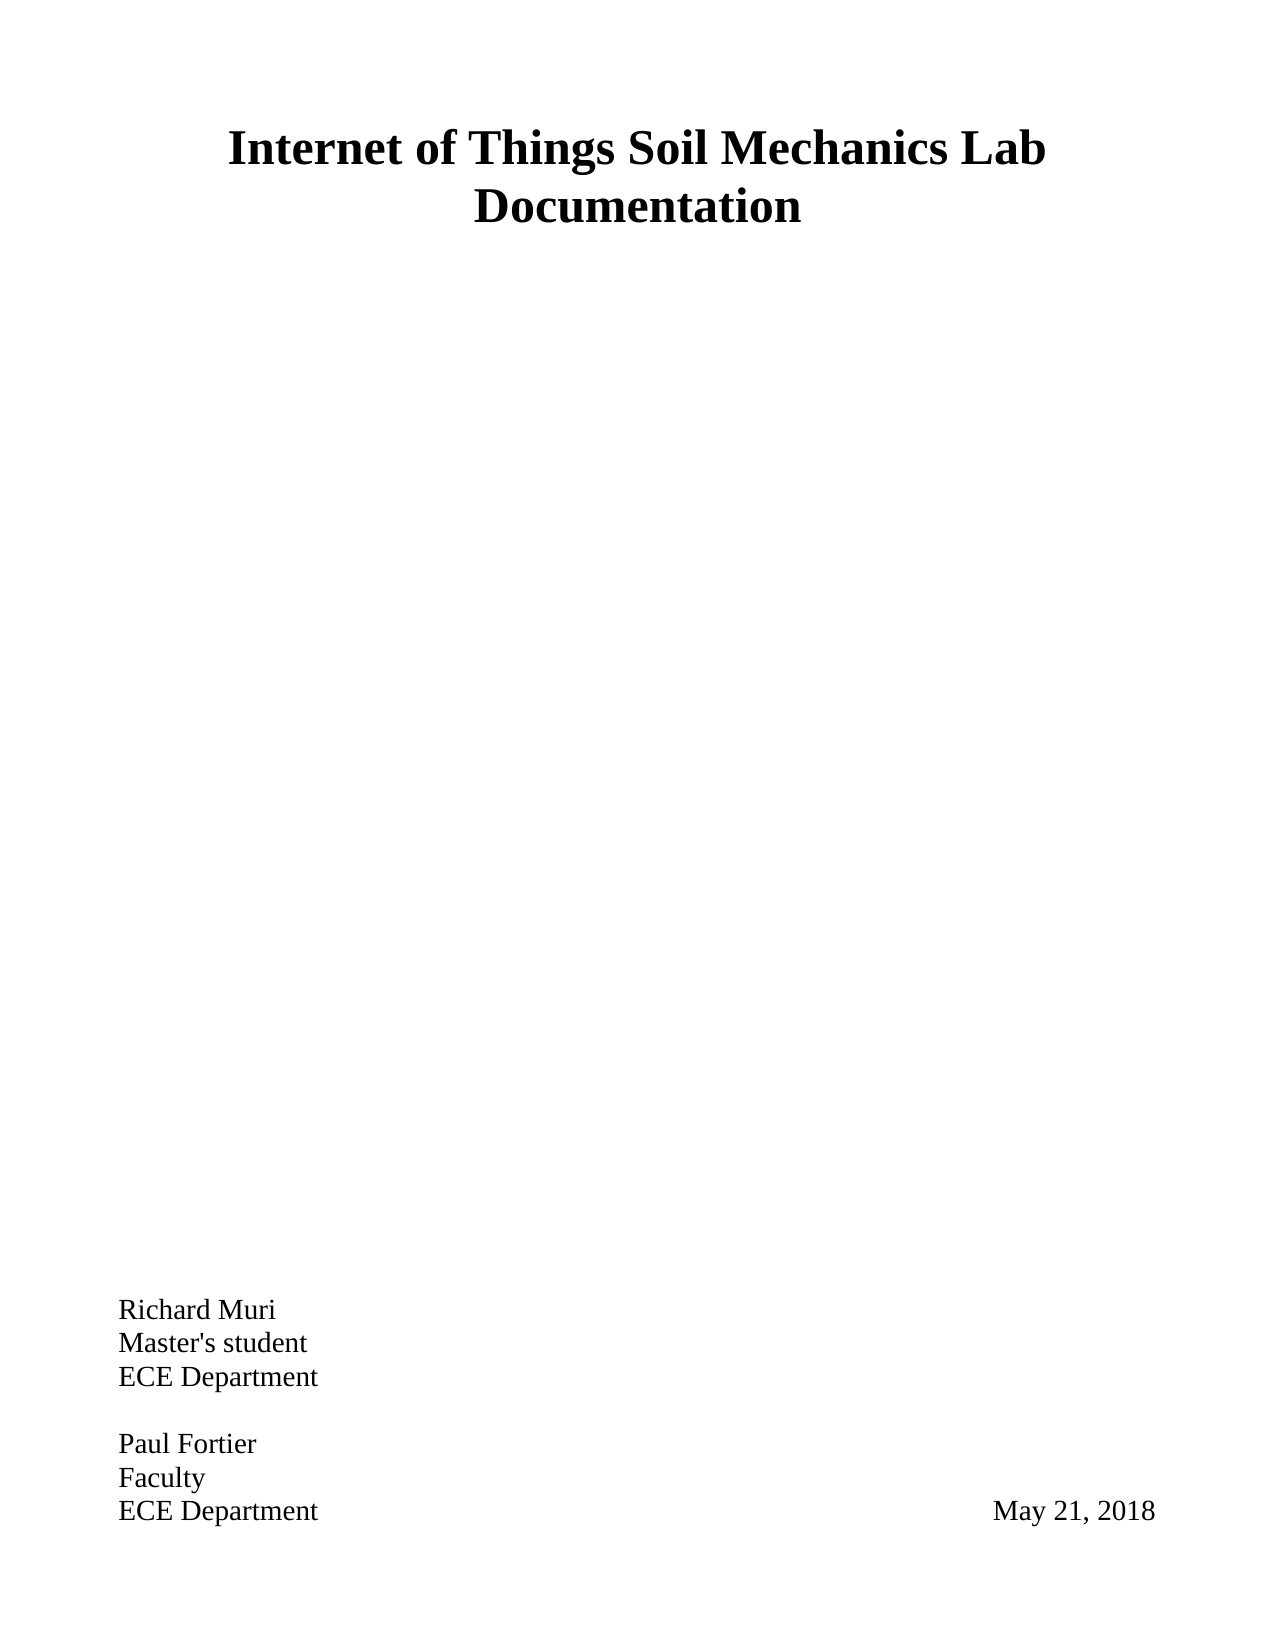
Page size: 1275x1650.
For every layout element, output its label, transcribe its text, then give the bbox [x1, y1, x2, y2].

text Internet of Things Soil Mechanics Lab Documentation [118, 118, 1157, 233]
text Paul Fortier [118, 1426, 1157, 1460]
text Faculty [118, 1460, 1157, 1493]
text ECE Department [118, 1359, 1157, 1393]
text Richard Muri [118, 1292, 1157, 1326]
text ECE Department May 21, 2018 [118, 1493, 1157, 1527]
text Master's student [118, 1326, 1157, 1359]
